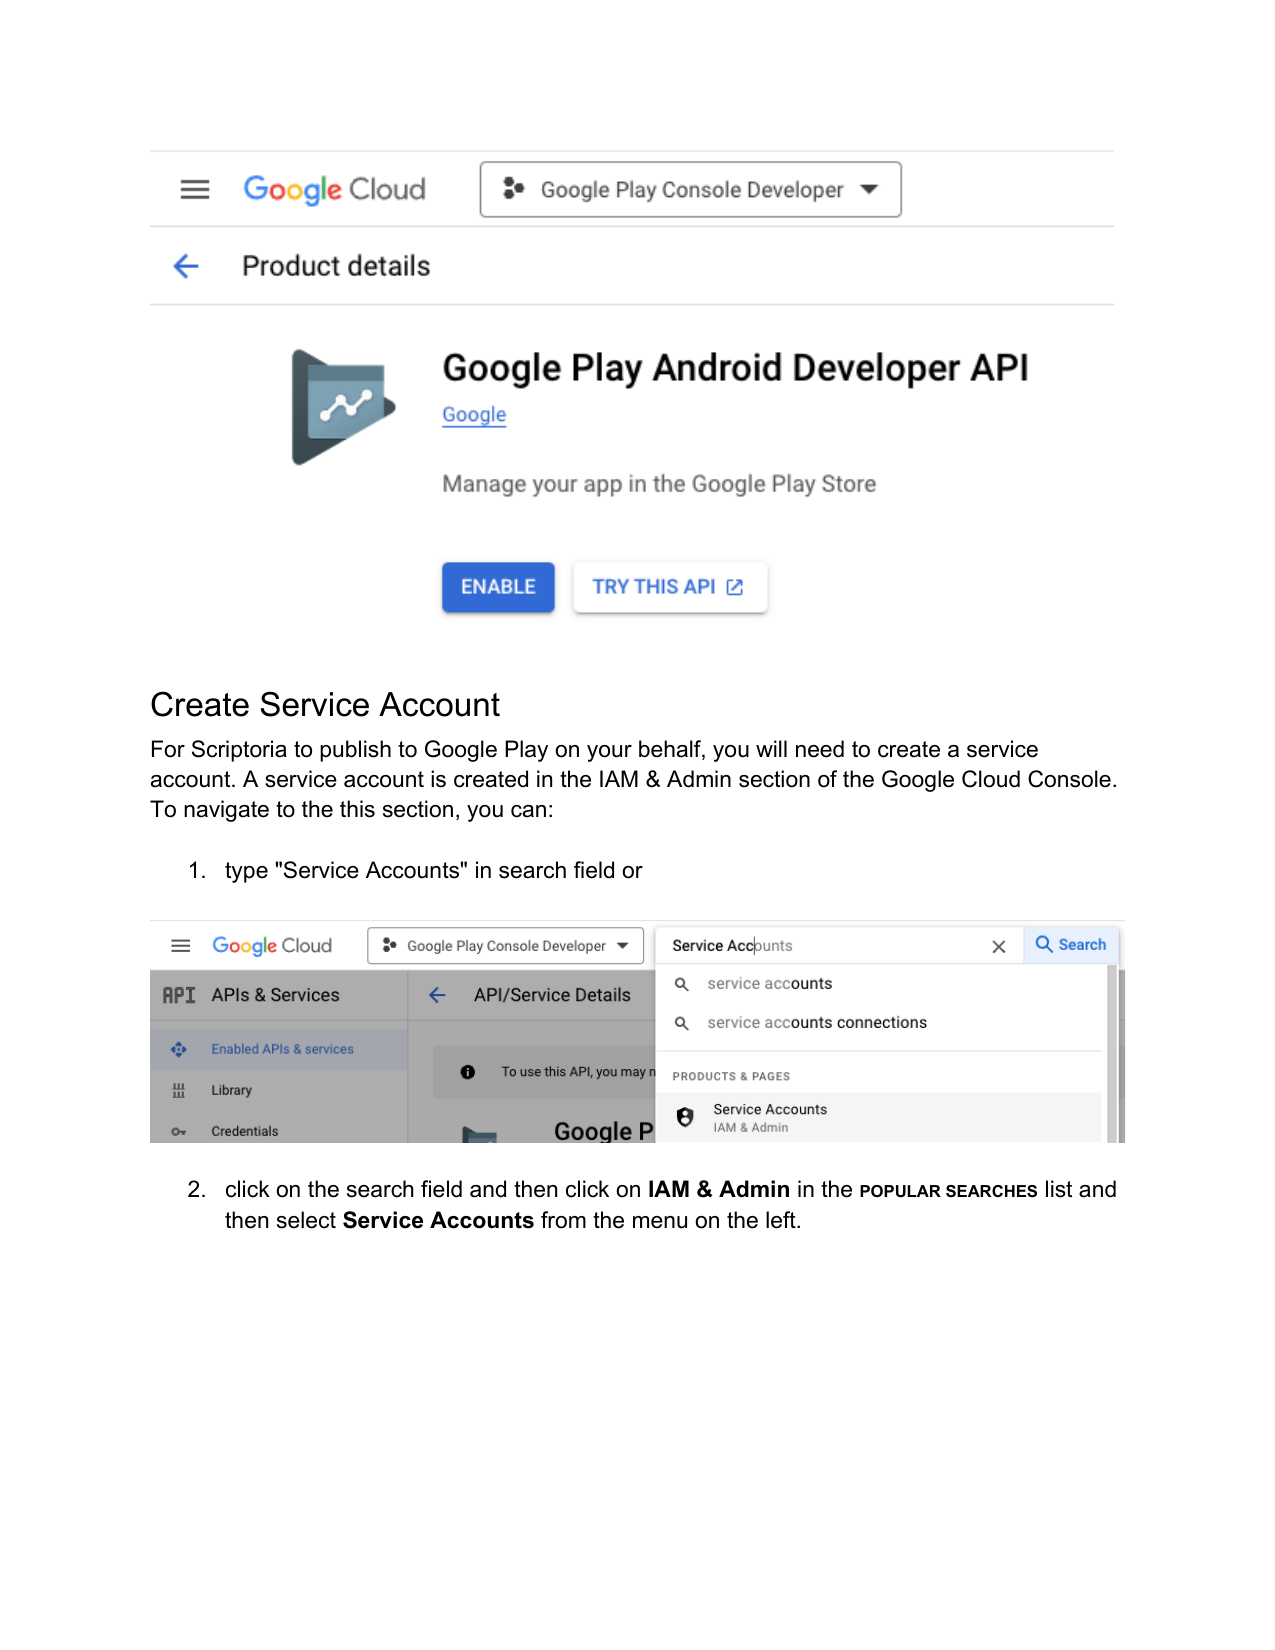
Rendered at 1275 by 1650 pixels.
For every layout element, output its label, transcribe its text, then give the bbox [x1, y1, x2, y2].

subtitle Create Service Account [150, 685, 1125, 723]
list click on the search field and then click on IAM & Admin in the POPULAR SEARCHES list and then select Service Accounts from the menu on the left. [187, 1176, 1125, 1233]
picture [150, 917, 1125, 1143]
list type "Service Accounts" in search field or [187, 857, 1125, 883]
picture [150, 150, 1114, 644]
text For Scriptoria to publish to Google Play on your behalf, you will need to create a service account. A service account is created in the IAM & Admin section of the Google Cloud Console. To navigate to the this section, you can: [150, 736, 1125, 823]
